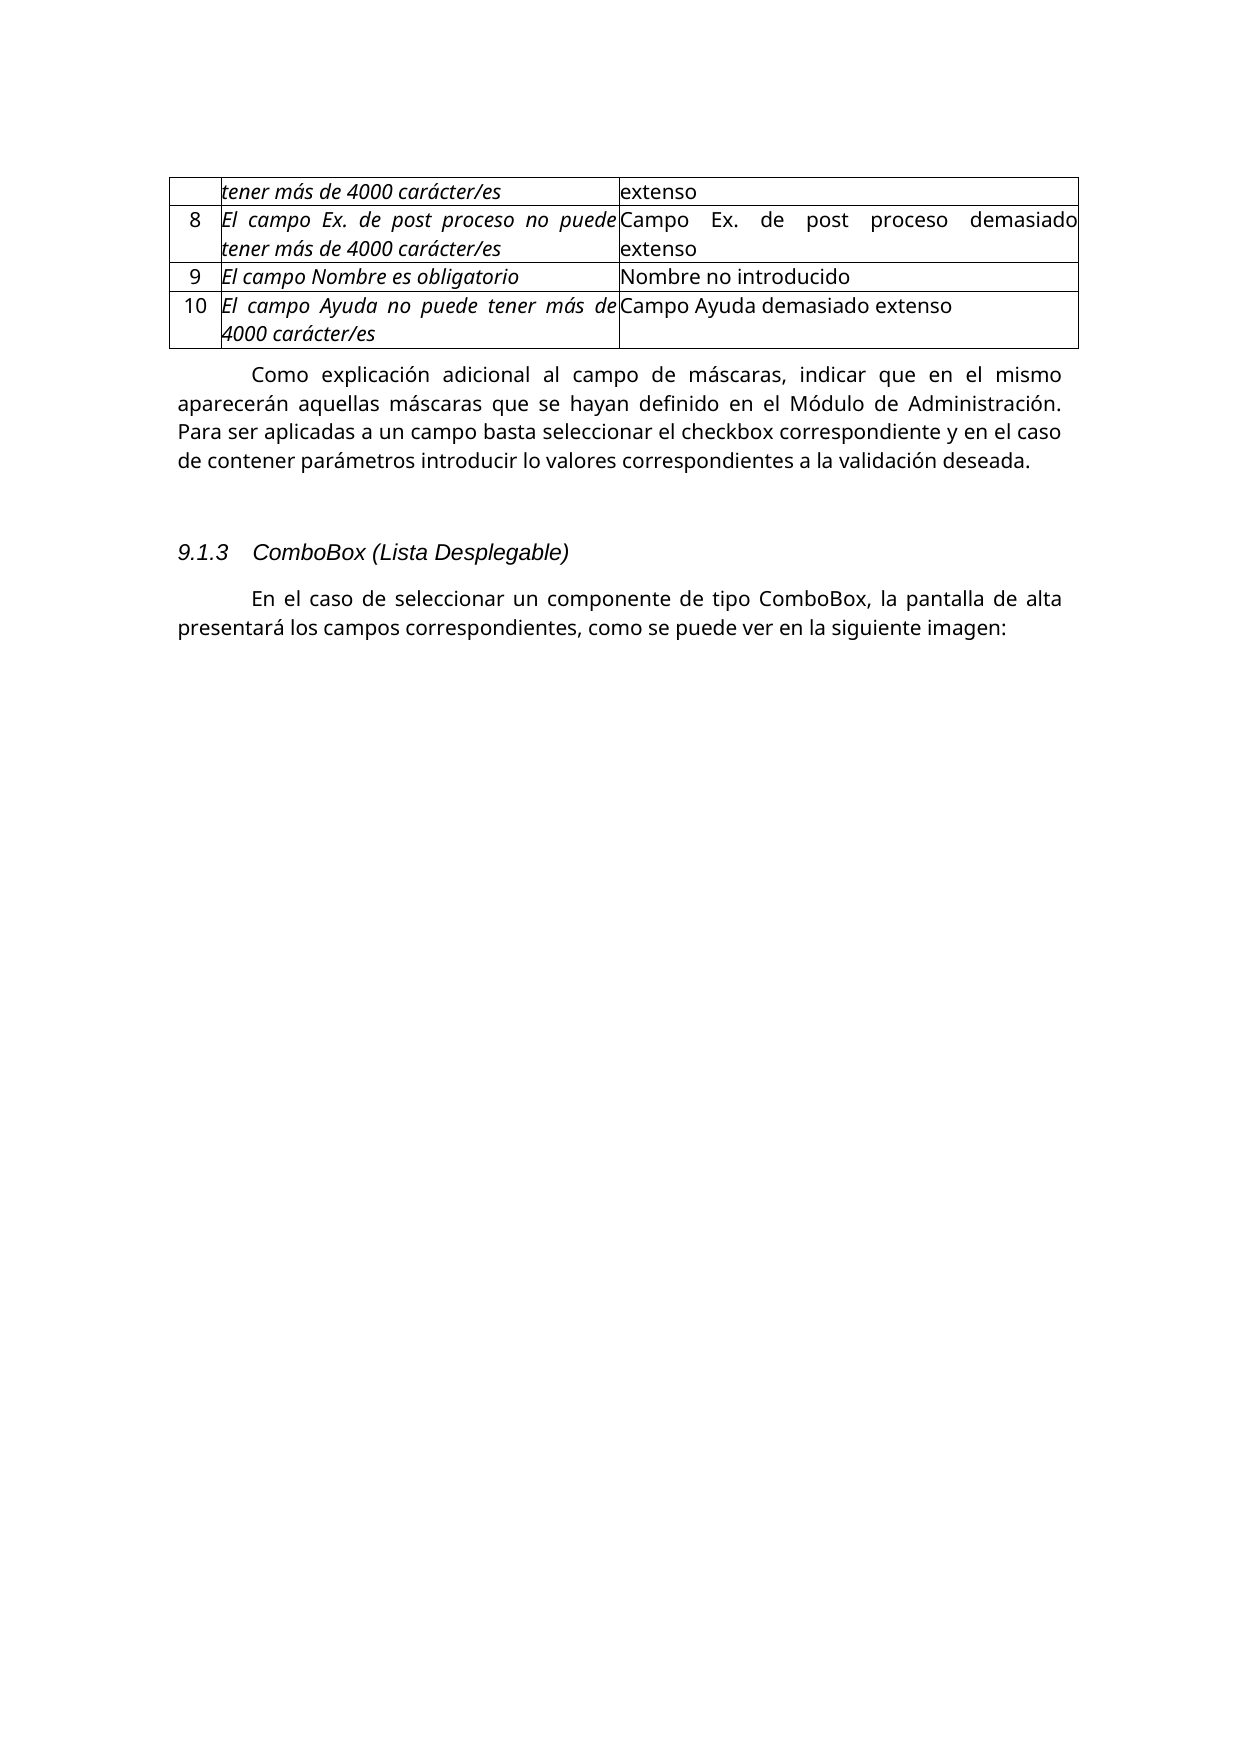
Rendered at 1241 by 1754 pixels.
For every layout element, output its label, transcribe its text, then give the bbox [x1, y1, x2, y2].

table_cell Campo Ex. de post proceso demasiado extenso [620, 206, 1078, 262]
table_cell Campo Ayuda demasiado extenso [620, 292, 1078, 348]
subtitle ComboBox (Lista Desplegable) [177, 540, 1063, 566]
table_cell El campo Ayuda no puede tener más de 4000 carácter/es [222, 292, 619, 348]
table_cell El campo Ex. de post proceso no puede tener más de 4000 carácter/es [222, 206, 619, 262]
table_cell 9 [170, 263, 221, 291]
table_cell 8 [170, 206, 221, 262]
text En el caso de seleccionar un componente de tipo ComboBox, la pantalla de alta presentará los campos correspondientes, como se puede ver en la siguiente imagen: [177, 584, 1063, 641]
table_cell tener más de 4000 carácter/es [222, 178, 619, 205]
text Como explicación adicional al campo de máscaras, indicar que en el mismo aparecerán aquellas máscaras que se hayan definido en el Módulo de Administración. Para ser aplicadas a un campo basta seleccionar el checkbox correspondiente y en el caso de contener parámetros introducir lo valores correspondientes a la validación deseada. [177, 360, 1063, 474]
table_cell 10 [170, 292, 221, 348]
table_cell Nombre no introducido [620, 263, 1078, 291]
table_cell [170, 178, 221, 205]
table_cell extenso [620, 178, 1078, 205]
table_cell El campo Nombre es obligatorio [222, 263, 619, 291]
